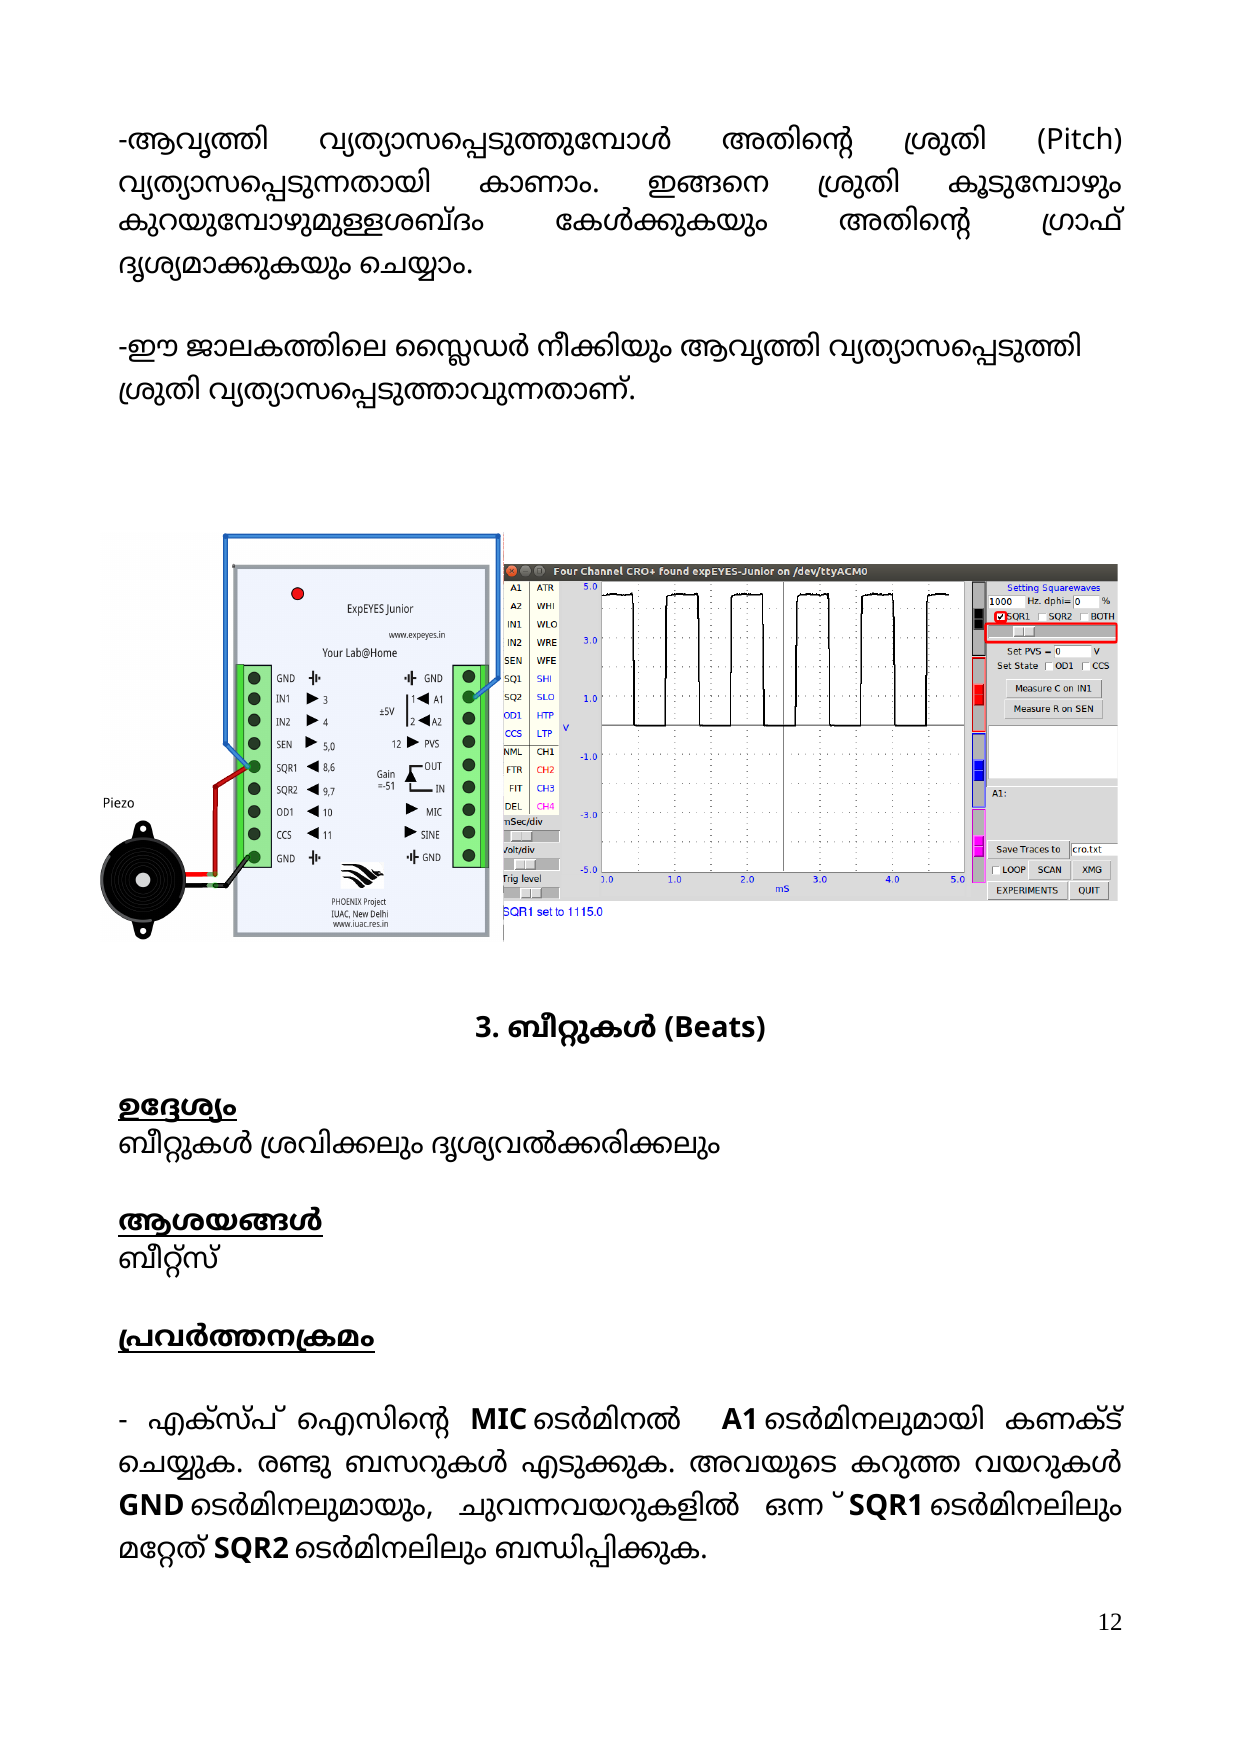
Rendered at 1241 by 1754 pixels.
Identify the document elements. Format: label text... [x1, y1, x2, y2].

text പ്രവര്‍ത്തനക്രമം [118, 1320, 1122, 1358]
text ആശയങ്ങള്‍ [118, 1205, 1122, 1243]
text -ആവൃത്തി വ്യത്യാസപ്പെടുത്തുമ്പോള്‍ അതിന്റെ ശ്രുതി (Pitch) വ്യത്യാസപ്പെടുന്നതായി കാണാം. ഇങ്ങനെ ശ്രുതി കൂടുമ്പോഴും കുറയുമ്പോഴുമുള്ളശബ്ദം കേള്‍ക്കുകയും അതിന്റെ ഗ്രാഫ് ദൃശ്യമാക്കുകയും ചെയ്യാം. [118, 118, 1122, 285]
text - എക്സ്പ് ഐസിന്റെ MICടെര്‍മിനല്‍ A1ടെര്‍മിനലുമായി കണക്ട് ചെയ്യുക. രണ്ടു ബസറുകള്‍ എടുക്കുക. അവയുടെ കറുത്ത വയറുകള്‍ GNDടെര്‍മിനലുമായും, ചുവന്നവയറുകളില്‍ ഒന്ന് SQR1ടെര്‍മിനലിലും മറ്റേത് SQR2ടെര്‍മിനലിലും ബന്ധിപ്പിക്കുക. [118, 1398, 1122, 1570]
text ഉദ്ദേശ്യം [118, 1089, 1122, 1127]
text ബീറ്റുകള്‍ ശ്രവിക്കലും ദൃശ്യവല്‍ക്കരിക്കലും [118, 1127, 1122, 1165]
text -ഈ ജാലകത്തിലെ സ്ലൈ‍ഡര്‍ നീക്കിയും ആവൃത്തി വ്യത്യാസപ്പെടുത്തി ശ്രുതി വ്യത്യാസപ്പെടുത്താവുന്നതാണ്. [118, 325, 1122, 411]
picture [100, 532, 1118, 942]
text 3. ബീറ്റുകള്‍ (Beats) [118, 1006, 1122, 1049]
text ബീറ്റ്സ് [118, 1243, 1122, 1281]
